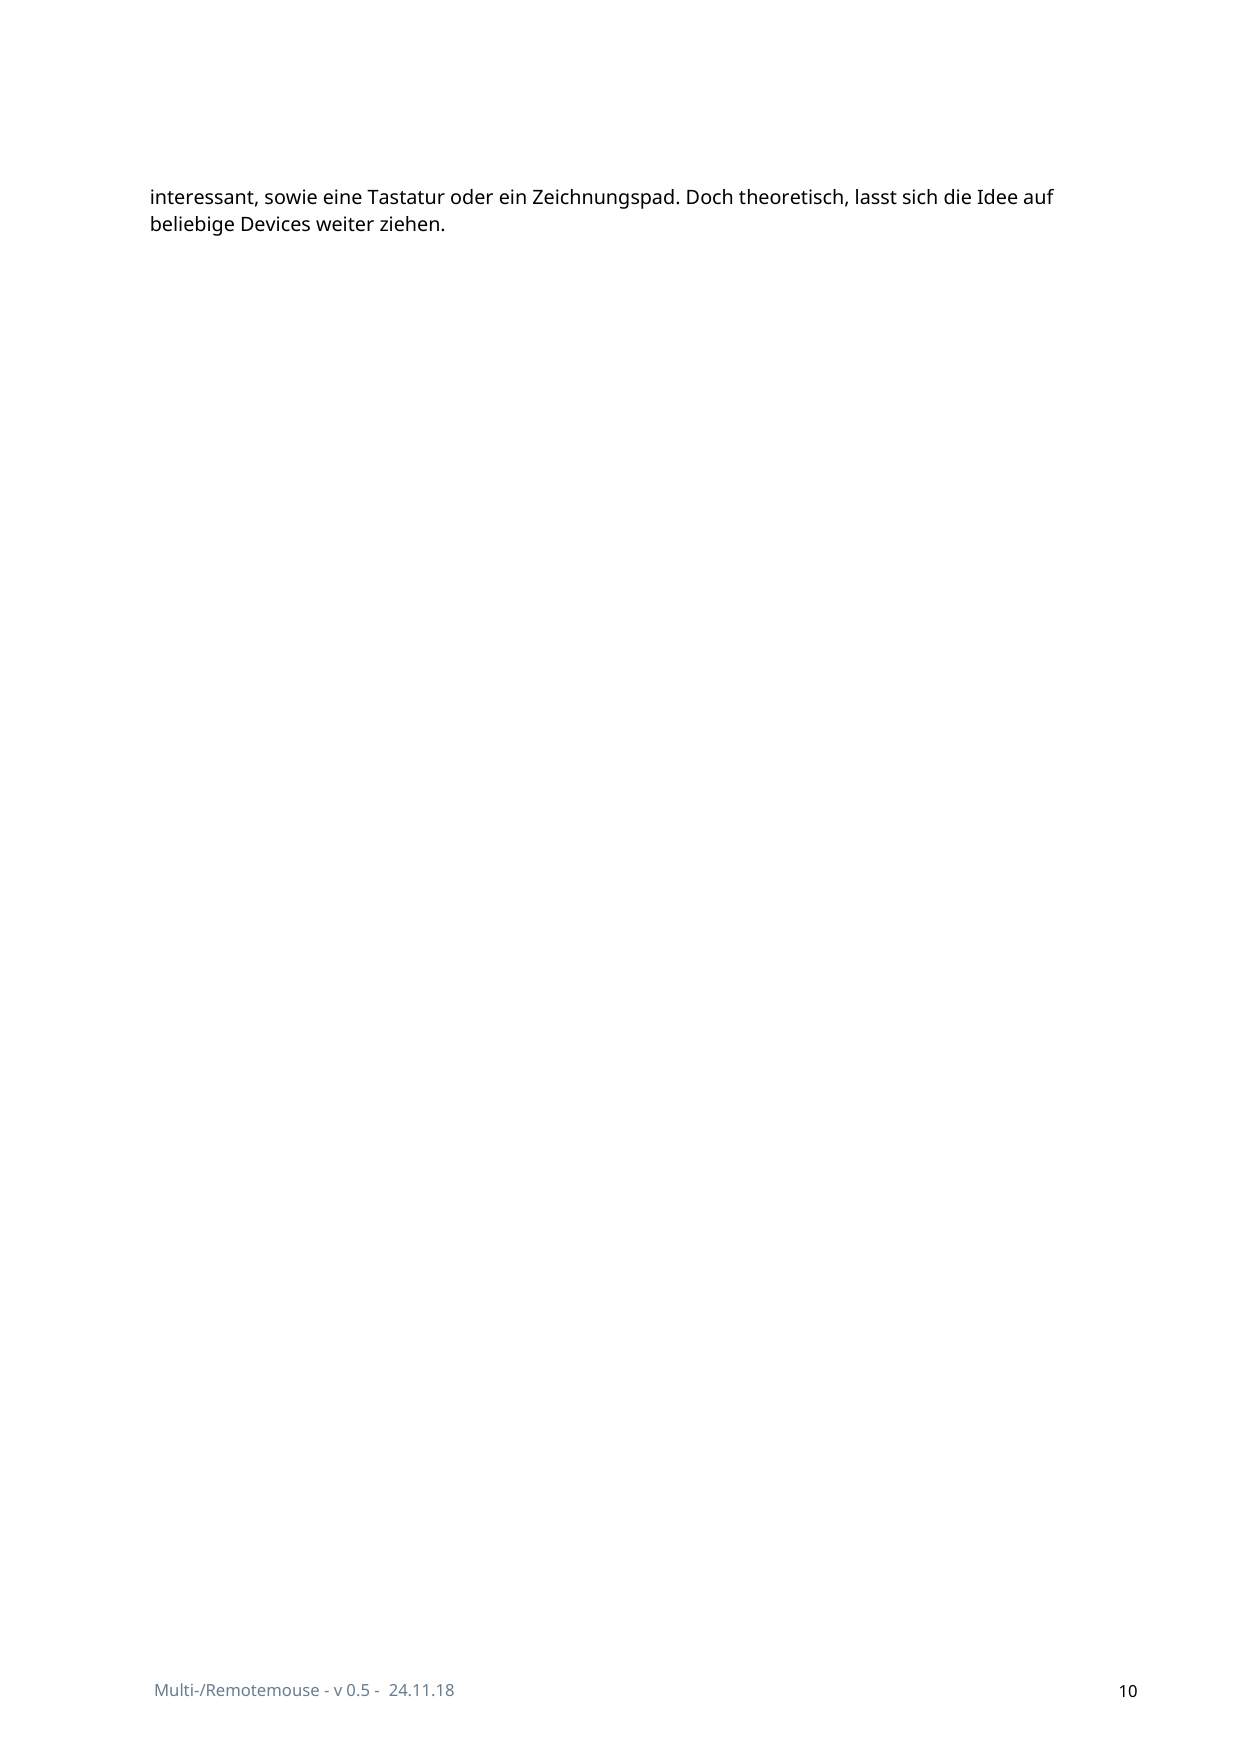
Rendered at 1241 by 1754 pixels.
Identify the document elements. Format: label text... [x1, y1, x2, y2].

text interessant, sowie eine Tastatur oder ein Zeichnungspad. Doch theoretisch, lasst sich die Idee auf beliebige Devices weiter ziehen. [149, 183, 1136, 237]
